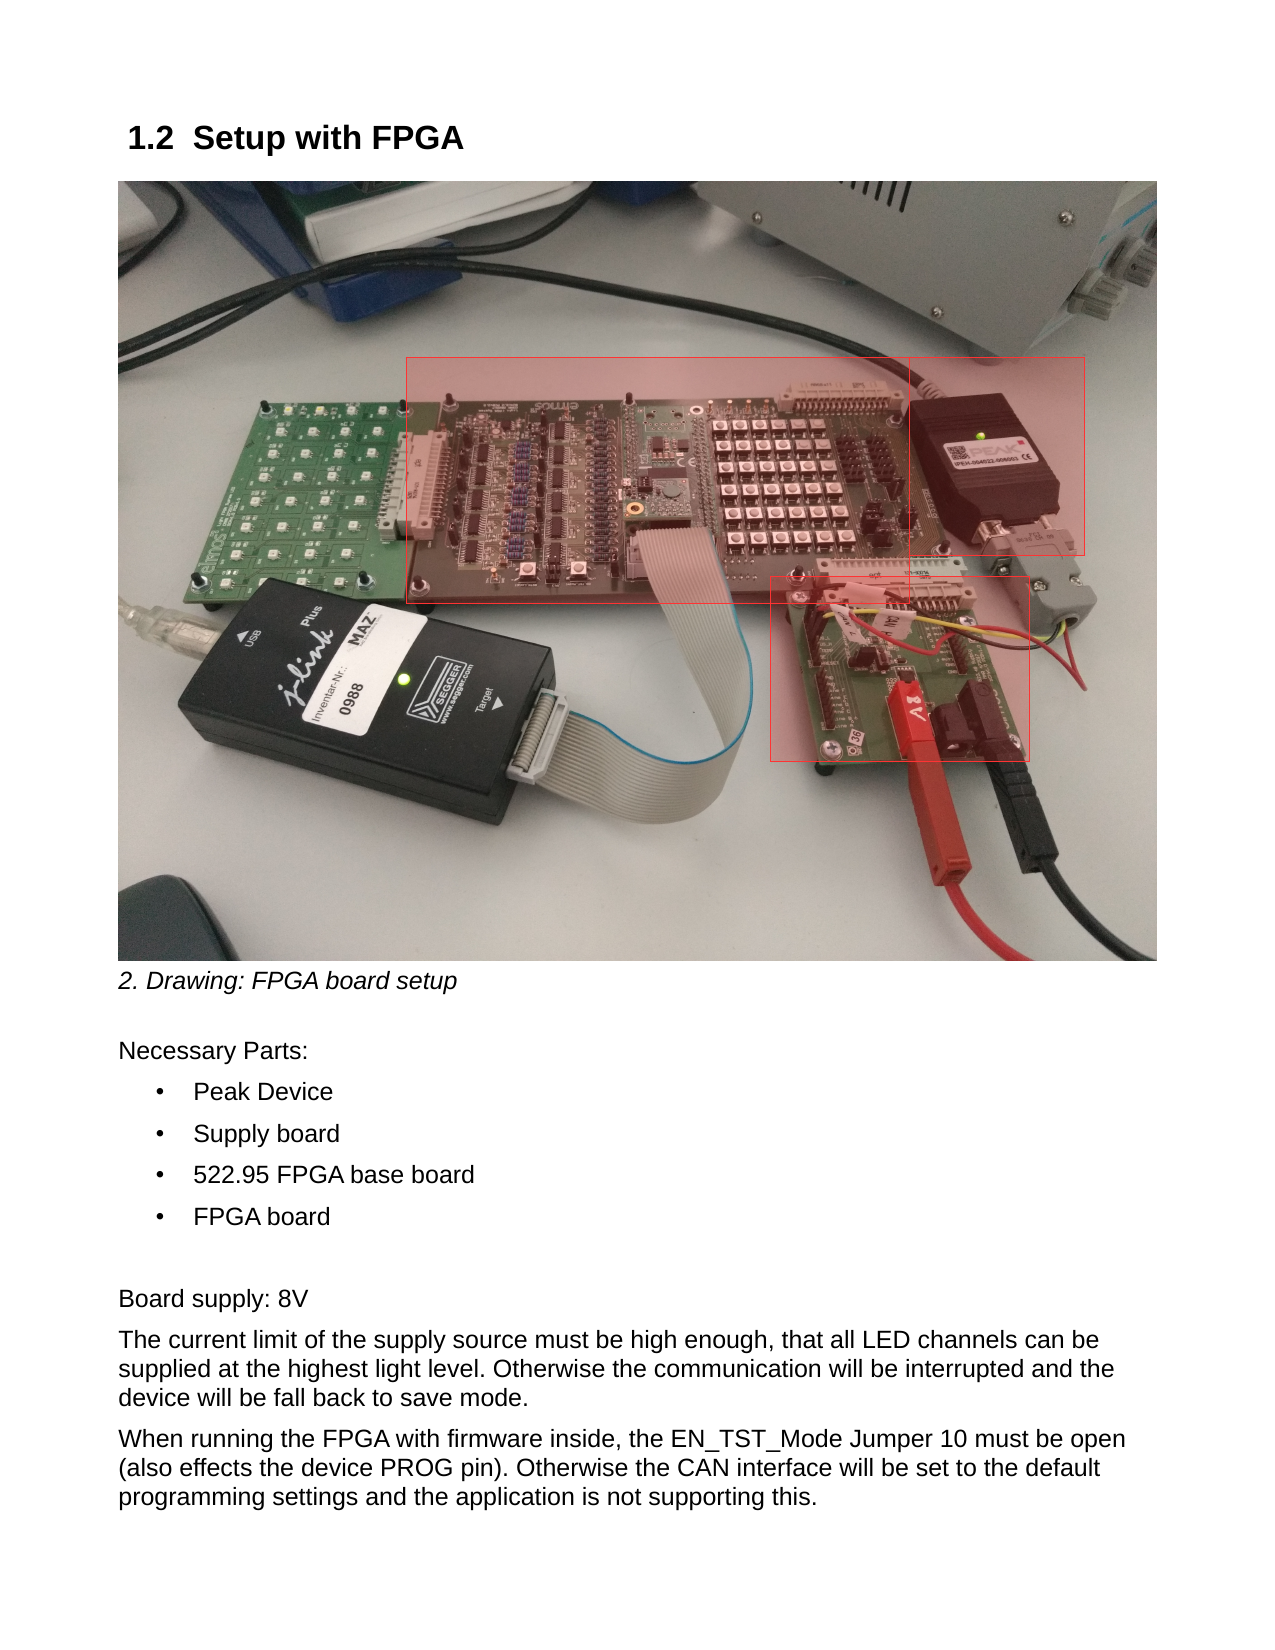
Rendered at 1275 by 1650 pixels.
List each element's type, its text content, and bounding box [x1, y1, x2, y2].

subtitle Setup with FPGA [118, 118, 1157, 157]
list 522.95 FPGA base board [156, 1160, 1157, 1189]
list Peak Device [156, 1077, 1157, 1106]
text When running the FPGA with firmware inside, the EN_TST_Mode Jumper 10 must be open (also effects the device PROG pin). Otherwise the CAN interface will be set to the default programming settings and the application is not supporting this. [118, 1424, 1157, 1510]
text 2. Drawing: FPGA board setup [118, 961, 1157, 995]
text Necessary Parts: [118, 1036, 1157, 1065]
text The current limit of the supply source must be high enough, that all LED channels can be supplied at the highest light level. Otherwise the communication will be interrupted and the device will be fall back to save mode. [118, 1325, 1157, 1412]
list Supply board [156, 1119, 1157, 1148]
picture [118, 181, 1157, 961]
list FPGA board [156, 1201, 1157, 1230]
text Board supply: 8V [118, 1284, 1157, 1313]
